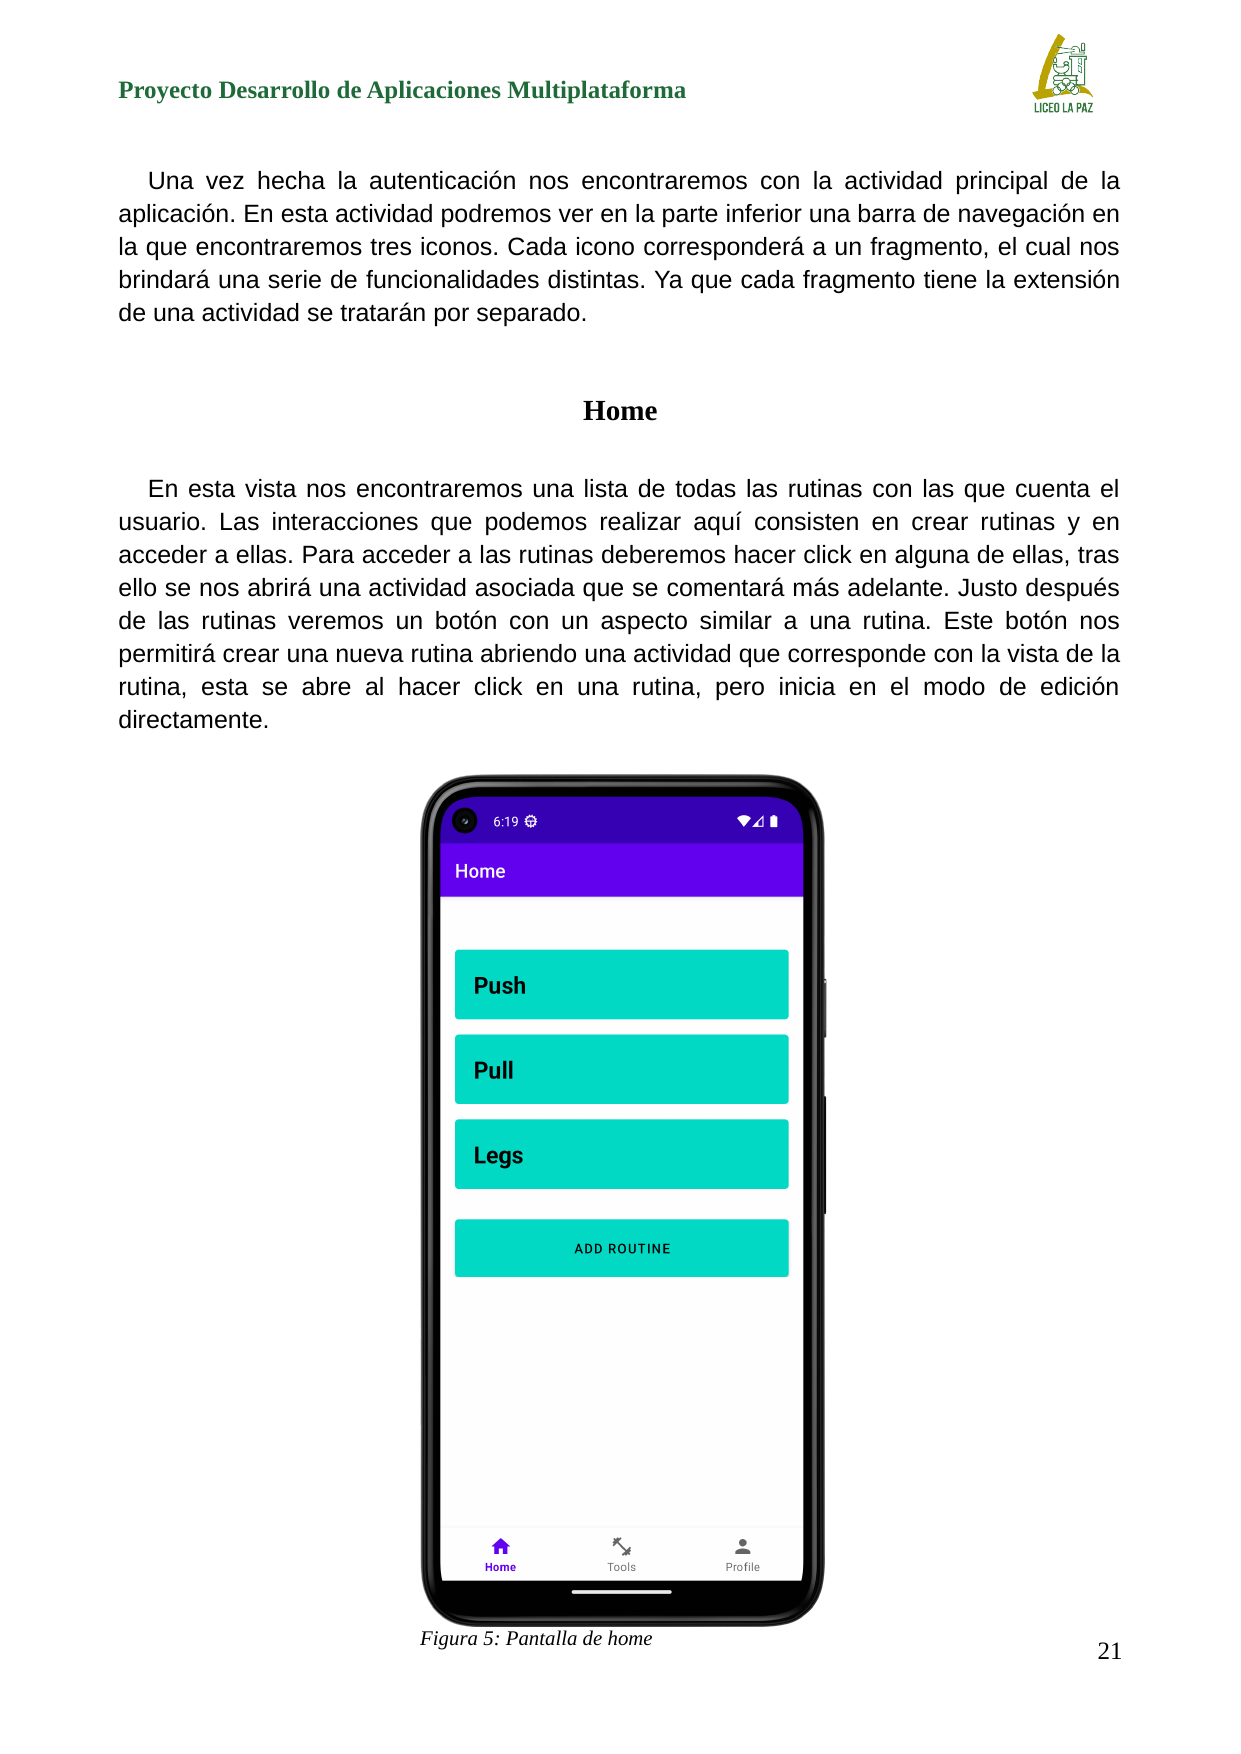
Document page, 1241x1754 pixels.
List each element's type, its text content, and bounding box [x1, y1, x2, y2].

subtitle Home [118, 393, 1122, 427]
text En esta vista nos encontraremos una lista de todas las rutinas con las que cuenta el usuario. Las interacciones que podemos realizar aquí consisten en crear rutinas y en acceder a ellas. Para acceder a las rutinas deberemos hacer click en alguna de ellas, tras ello se nos abrirá una actividad asociada que se comentará más adelante. Justo después de las rutinas veremos un botón con un aspecto similar a una rutina. Este botón nos permitirá crear una nueva rutina abriendo una actividad que corresponde con la vista de la rutina, esta se abre al hacer click en una rutina, pero inicia en el modo de edición directamente. [118, 474, 1122, 734]
picture [1025, 26, 1100, 121]
text Figura 5: Pantalla de home [420, 1627, 826, 1650]
text Una vez hecha la autenticación nos encontraremos con la actividad principal de la aplicación. En esta actividad podremos ver en la parte inferior una barra de navegación en la que encontraremos tres iconos. Cada icono corresponderá a un fragmento, el cual nos brindará una serie de funcionalidades distintas. Ya que cada fragmento tiene la extensión de una actividad se tratarán por separado. [118, 166, 1122, 327]
picture [420, 774, 827, 1627]
